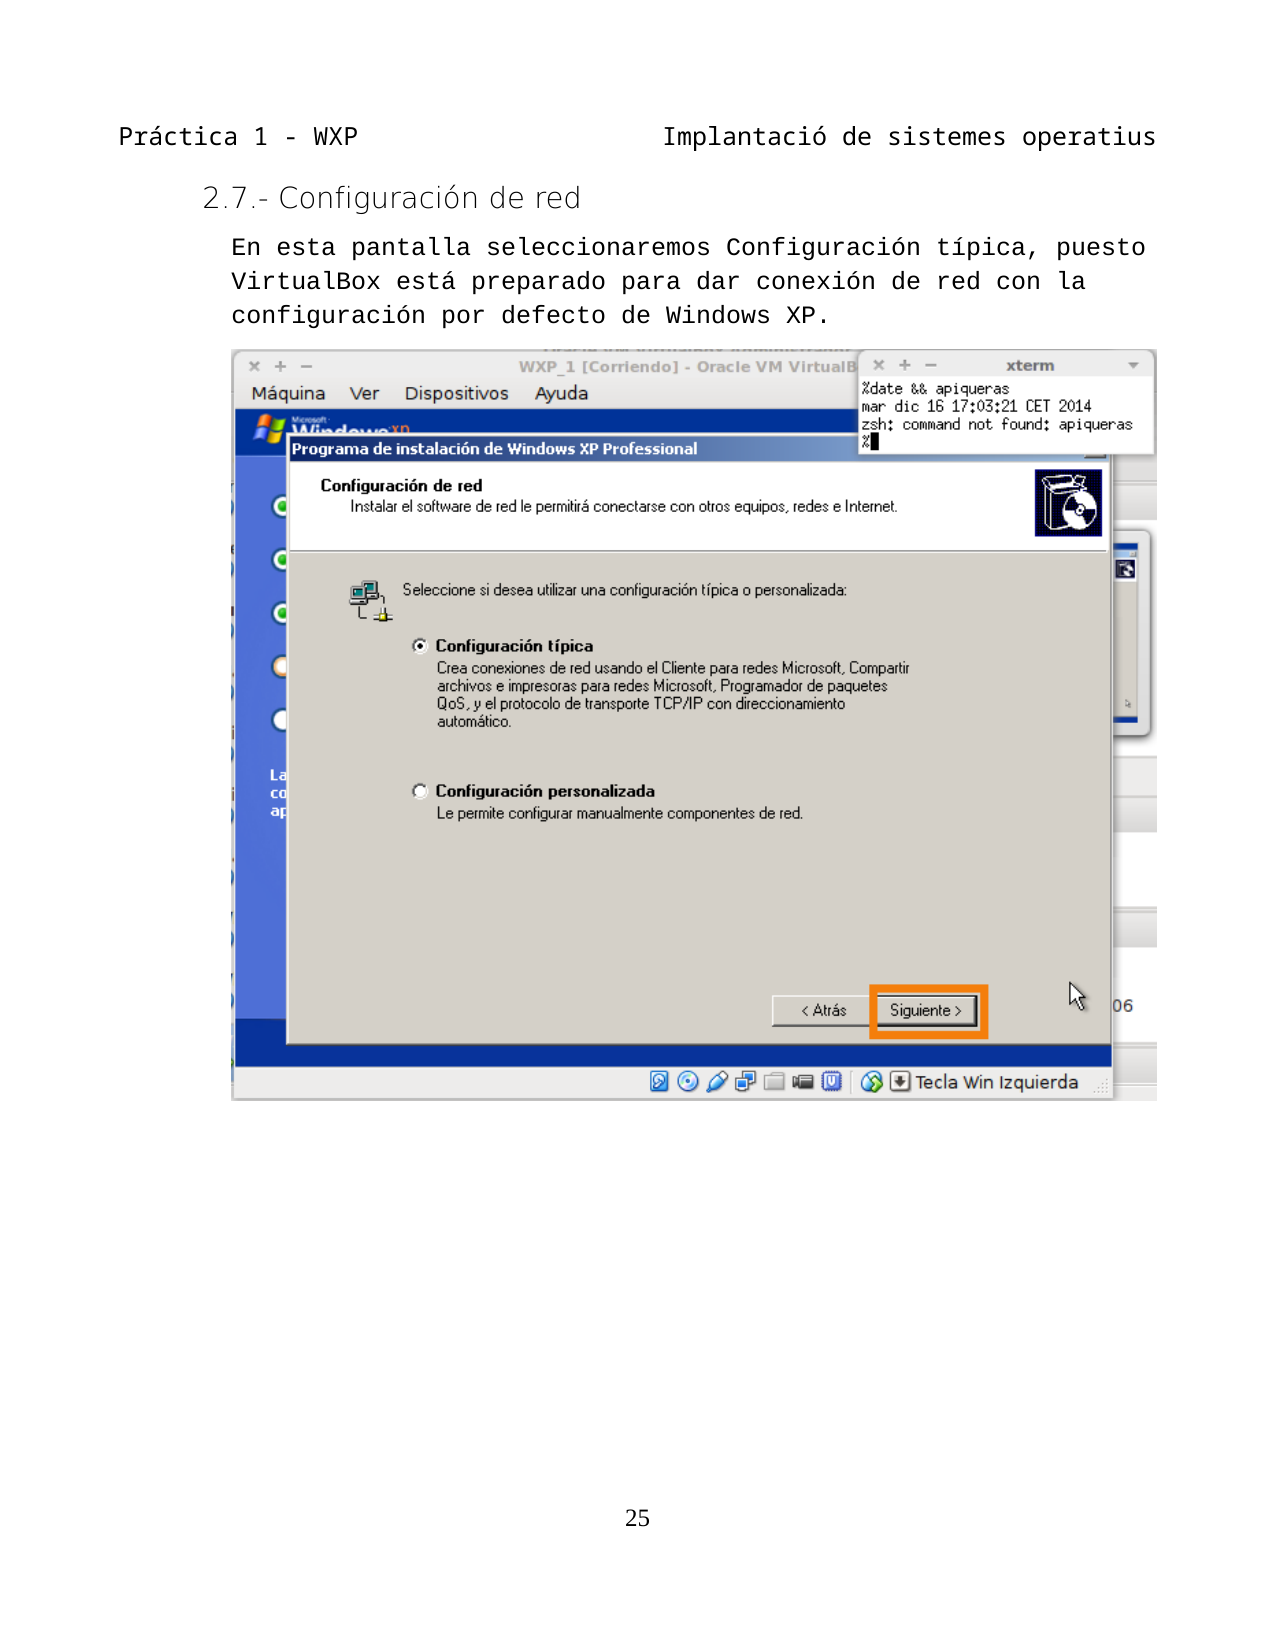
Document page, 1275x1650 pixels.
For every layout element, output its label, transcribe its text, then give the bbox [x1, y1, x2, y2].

list Configuración de red [193, 182, 1157, 216]
text En esta pantalla seleccionaremos Configuración típica, puesto VirtualBox está preparado para dar conexión de red con la configuración por defecto de Windows XP. [231, 235, 1157, 331]
picture [231, 349, 1157, 1101]
